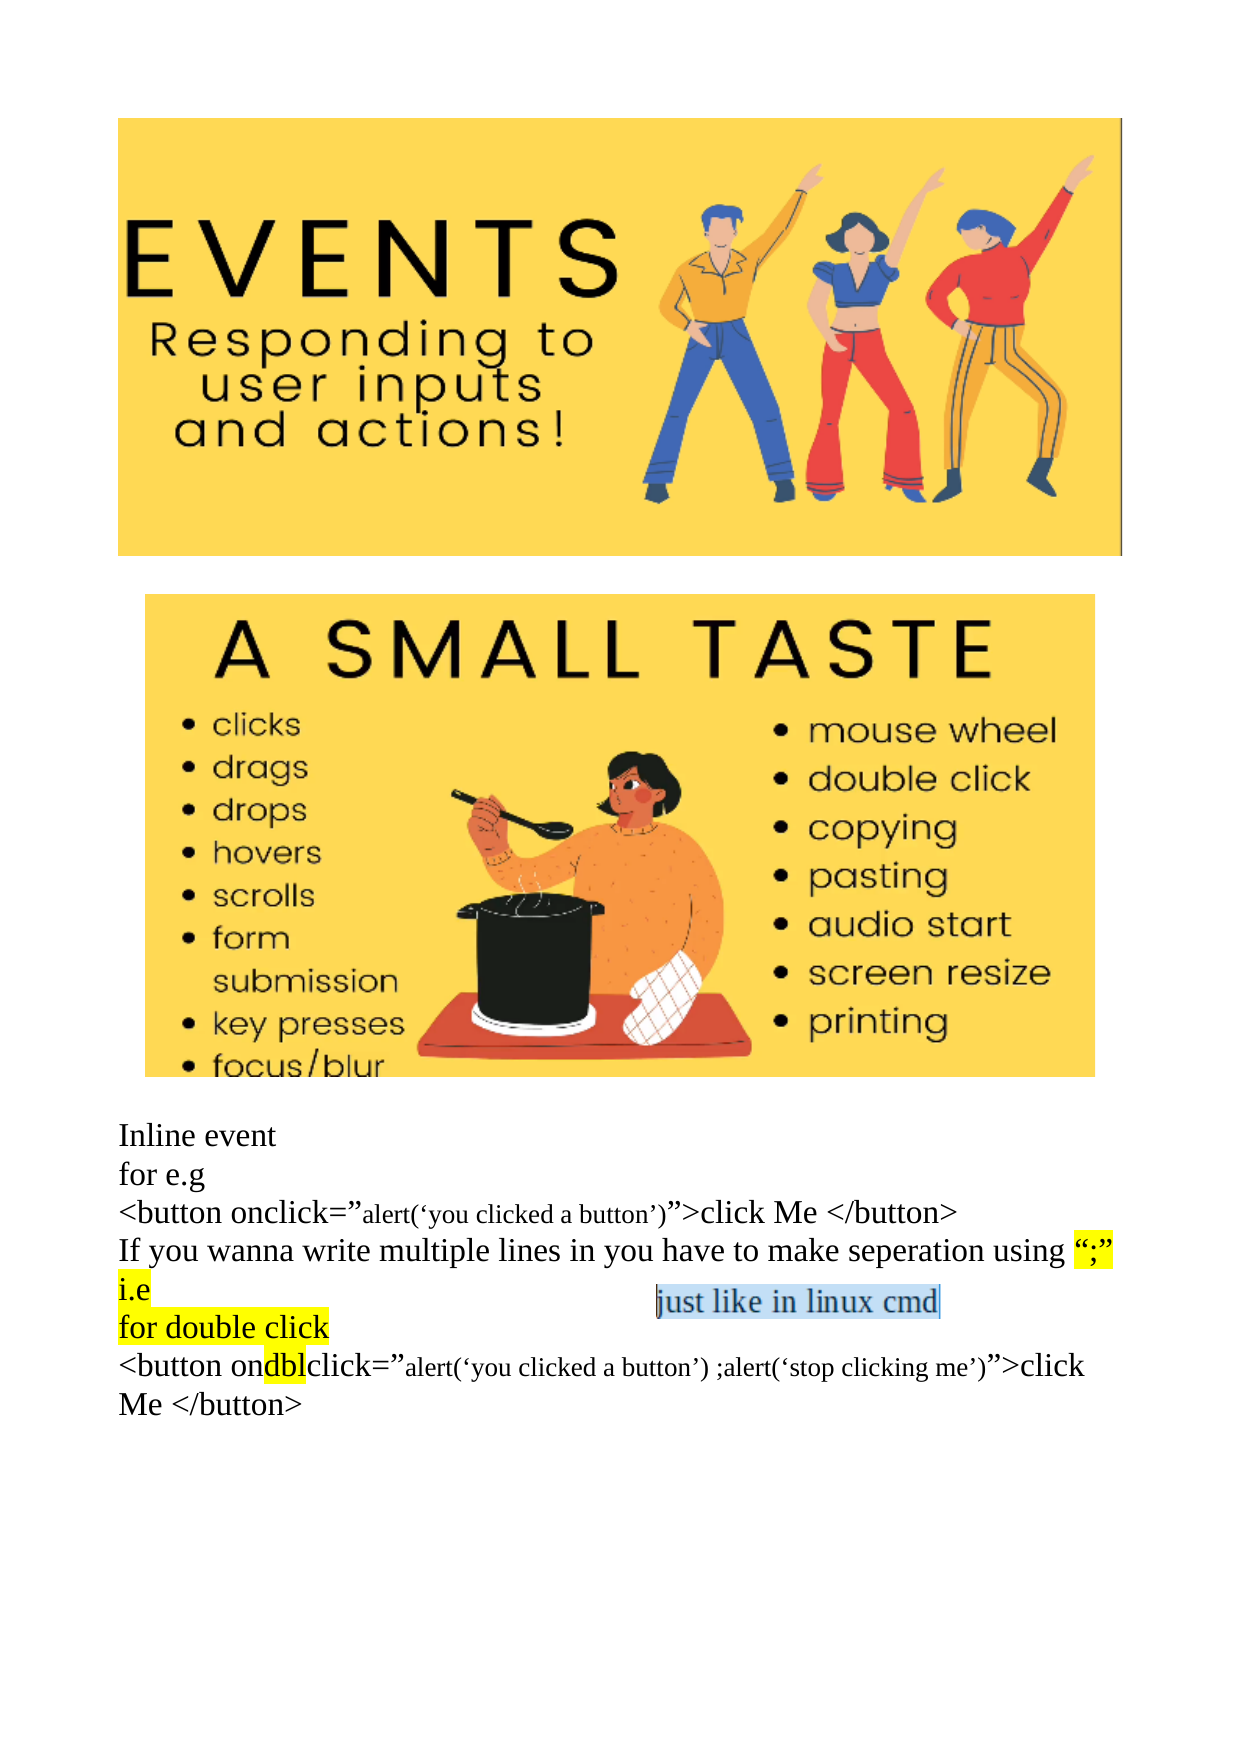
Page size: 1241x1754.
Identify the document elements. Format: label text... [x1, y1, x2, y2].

picture [118, 118, 1123, 556]
text <button onclick=”alert(‘you clicked a button’)”>click Me </button> [118, 1192, 1122, 1230]
text i.e [118, 1269, 1122, 1307]
picture [145, 594, 1096, 1077]
text <button ondblclick=”alert(‘you clicked a button’) ;alert(‘stop clicking me’)”>click Me </button> [118, 1345, 1122, 1422]
text Inline event [118, 1115, 1122, 1154]
picture [656, 1284, 941, 1319]
text If you wanna write multiple lines in you have to make seperation using “;” [118, 1230, 1122, 1269]
text for double click [118, 1307, 1122, 1345]
text for e.g [118, 1154, 1122, 1192]
